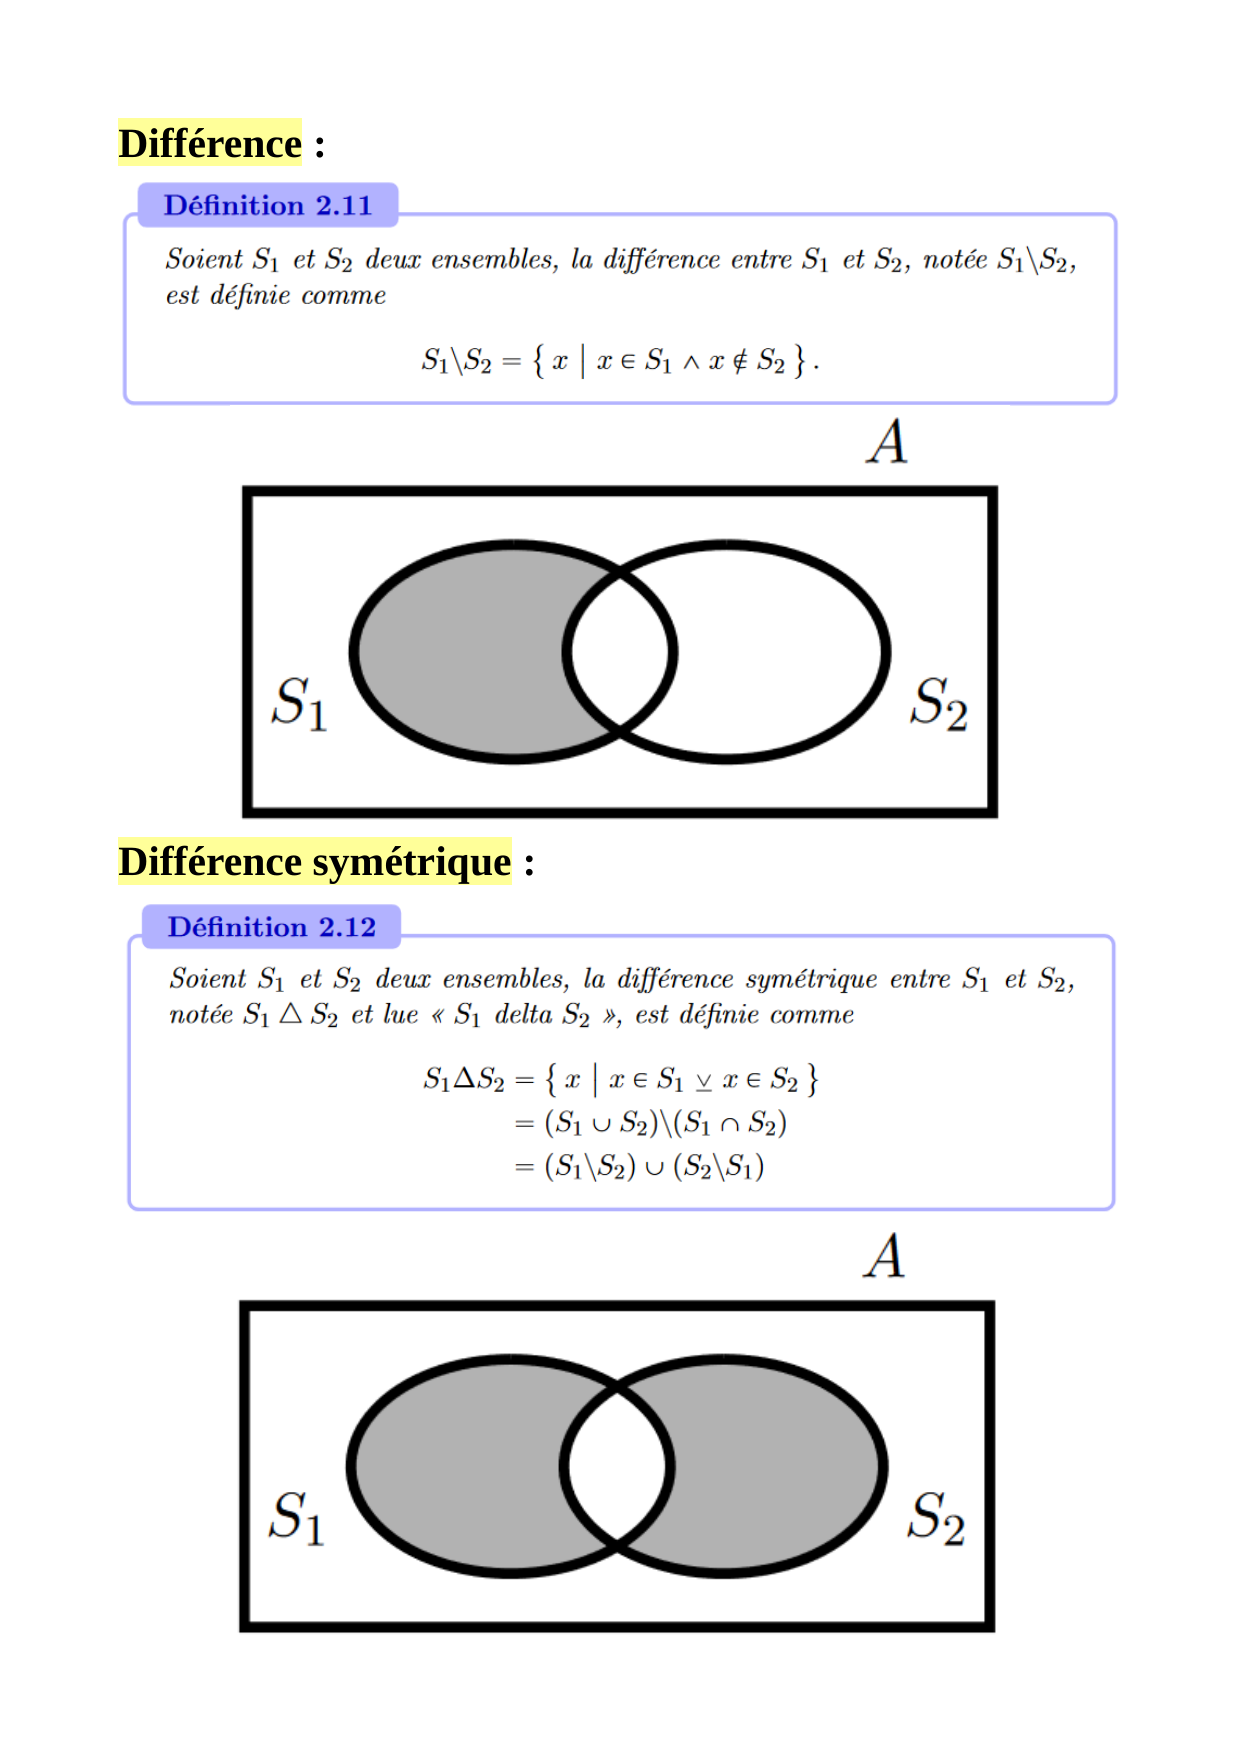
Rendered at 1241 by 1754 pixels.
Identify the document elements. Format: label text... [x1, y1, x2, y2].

text Différence : [118, 118, 1122, 166]
text Différence symétrique : [118, 837, 1122, 885]
